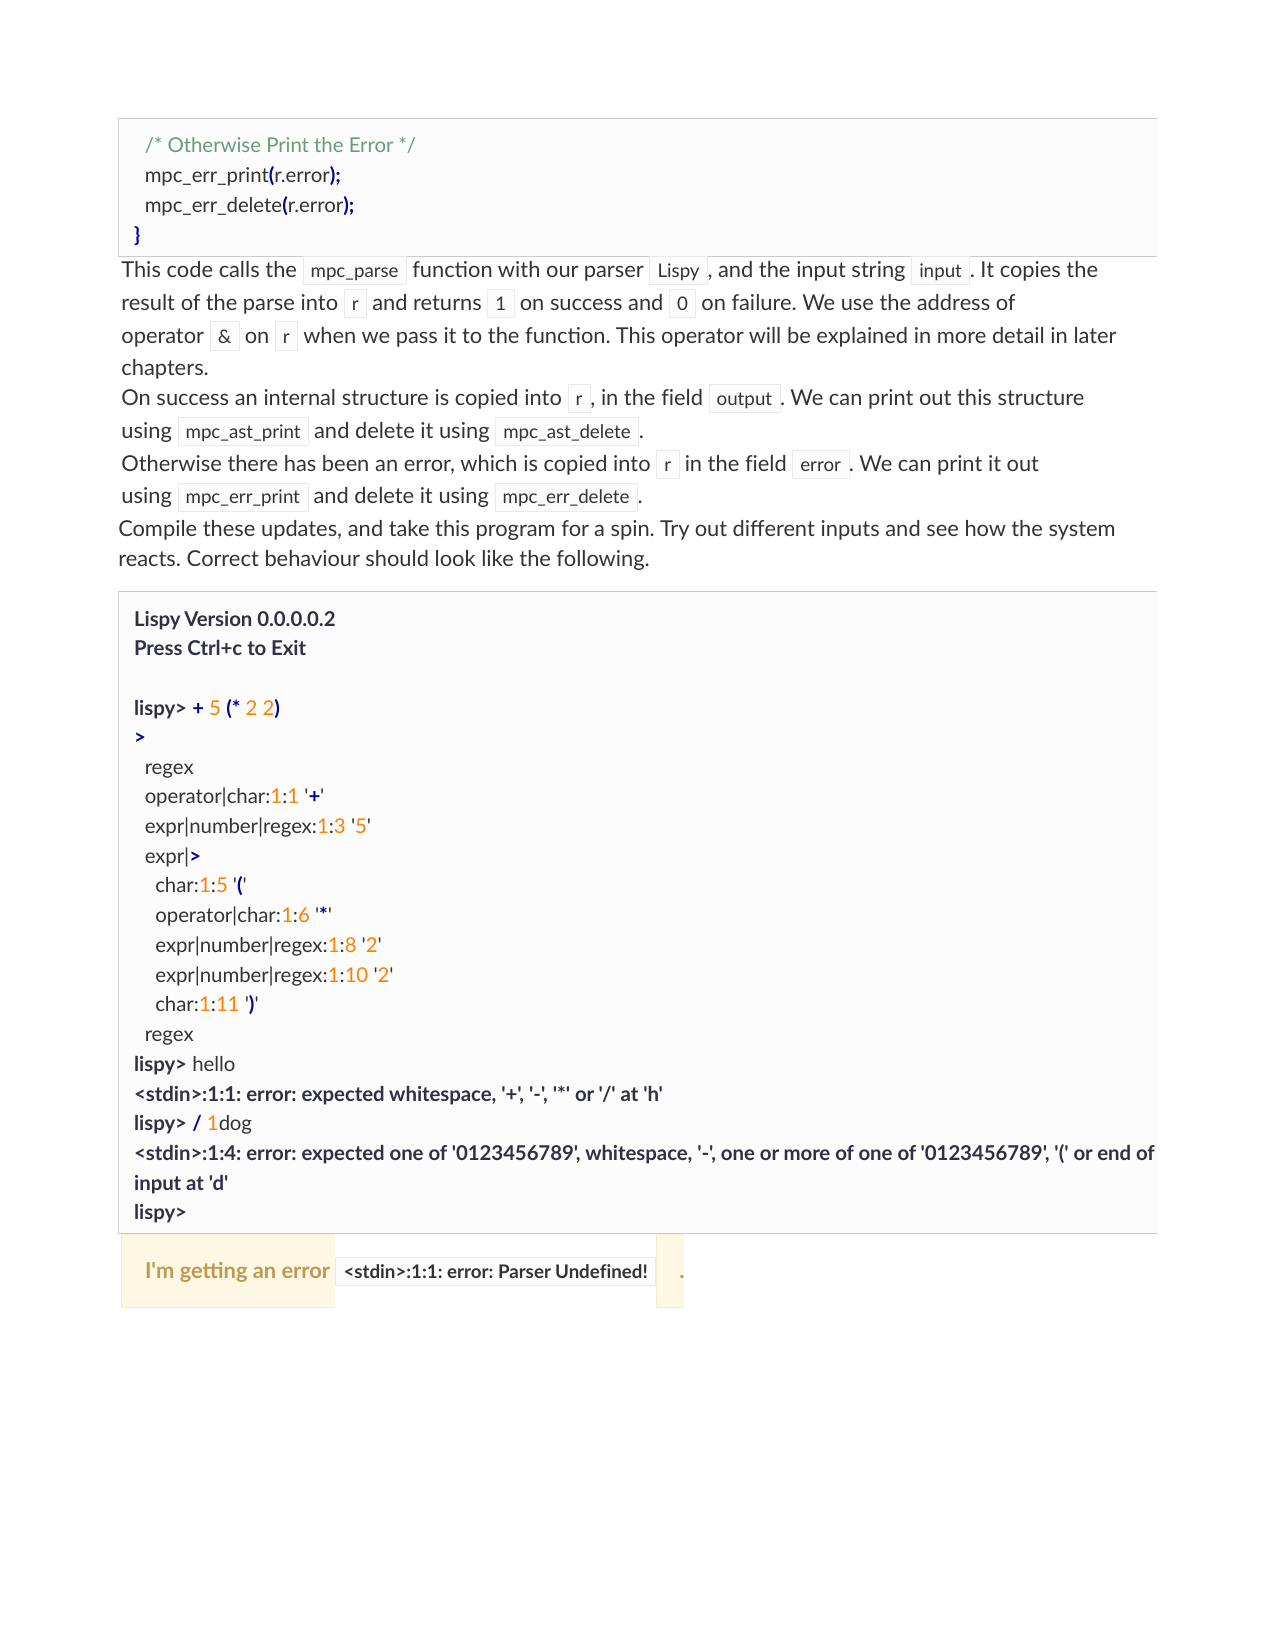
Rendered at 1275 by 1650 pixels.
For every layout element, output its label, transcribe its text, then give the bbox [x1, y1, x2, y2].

text expr|number|regex:1:3 '5' [119, 799, 1157, 828]
text . [657, 1234, 1154, 1307]
text char:1:5 '(' [119, 858, 1157, 888]
text On success an internal structure is copied into r, in the field output. We can print out this structure using mpc_ast_print and delete it using mpc_ast_delete. [121, 384, 1154, 445]
text char:1:11 ')' [119, 977, 1157, 1007]
text lispy> + 5 (* 2 2) [119, 680, 1157, 710]
text > [119, 710, 1157, 739]
text <stdin>:1:1: error: expected whitespace, '+', '-', '*' or '/' at 'h' [119, 1066, 1157, 1096]
text expr|> [119, 828, 1157, 858]
text Compile these updates, and take this program for a spin. Try out different inputs and see how the system reacts. Correct behaviour should look like the following. [118, 515, 1157, 572]
text /* Otherwise Print the Error */ [119, 119, 1157, 148]
text Lispy Version 0.0.0.0.2 [119, 592, 1157, 621]
text <stdin>:1:4: error: expected one of '0123456789', whitespace, '-', one or more of one of '0123456789', '(' or end of input at 'd' [119, 1125, 1157, 1185]
text This code calls the mpc_parse function with our parser Lispy, and the input string input. It copies the result of the parse into r and returns 1 on success and 0 on failure. We use the address of operator & on r when we pass it to the function. This operator will be explained in more detail in later chapters. [121, 257, 1154, 380]
text } [119, 207, 1157, 256]
text regex [119, 739, 1157, 769]
text lispy> [119, 1185, 1157, 1233]
text mpc_err_delete(r.error); [119, 177, 1157, 207]
text operator|char:1:6 '*' [119, 888, 1157, 918]
text operator|char:1:1 '+' [119, 769, 1157, 799]
text Otherwise there has been an error, which is copied into r in the field error. We can print it out using mpc_err_print and delete it using mpc_err_delete. [121, 449, 1154, 511]
text Press Ctrl+c to Exit [119, 621, 1157, 650]
text lispy> hello [119, 1036, 1157, 1066]
text mpc_err_print(r.error); [119, 148, 1157, 177]
text lispy> / 1dog [119, 1096, 1157, 1125]
text regex [119, 1007, 1157, 1036]
text expr|number|regex:1:8 '2' [119, 918, 1157, 947]
text expr|number|regex:1:10 '2' [119, 947, 1157, 977]
text I'm getting an error <stdin>:1:1: error: Parser Undefined! [122, 1234, 656, 1307]
